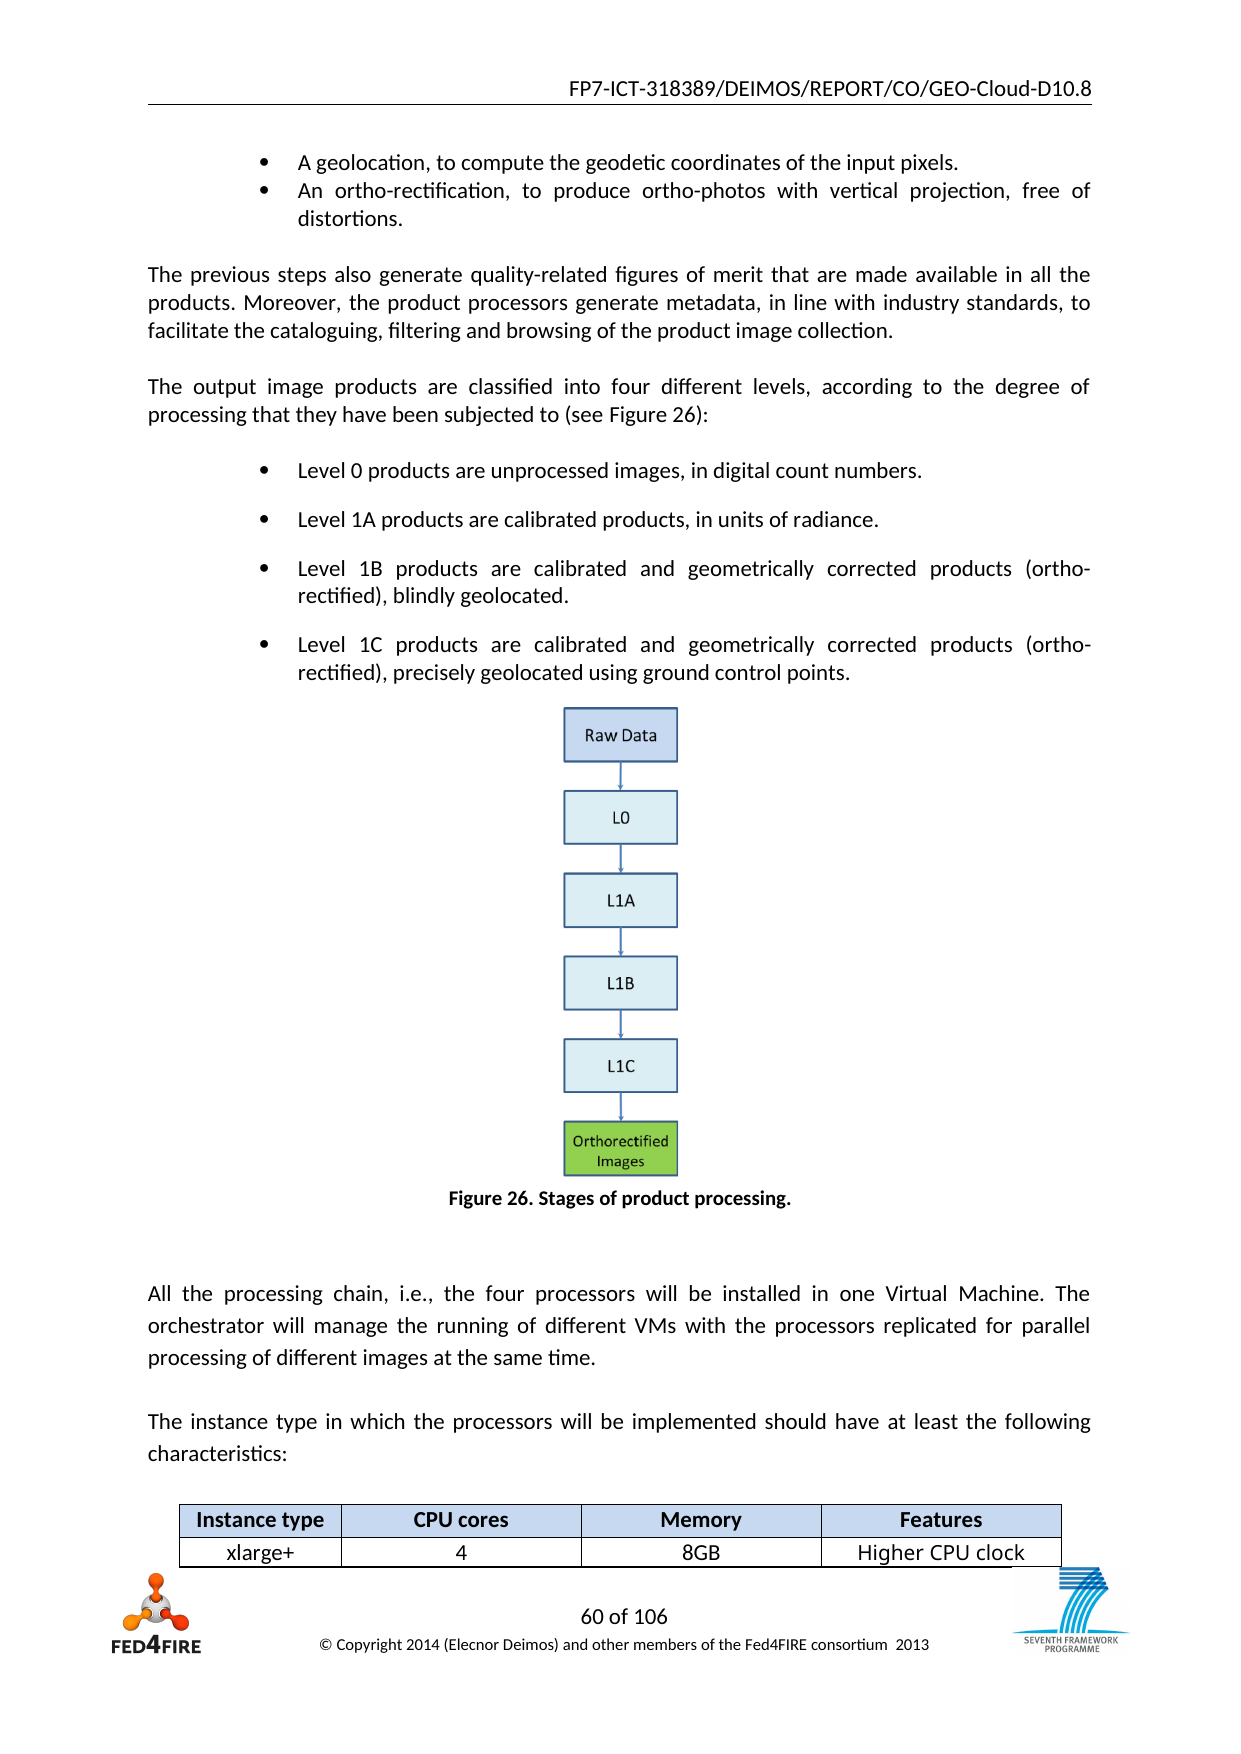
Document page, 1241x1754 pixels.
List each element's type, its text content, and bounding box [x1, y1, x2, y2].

list Level 1A products are calibrated products, in units of radiance. [260, 505, 1092, 533]
text All the processing chain, i.e., the four processors will be installed in one Virtual Machine. The orchestrator will manage the running of different VMs with the processors replicated for parallel processing of different images at the same time. [148, 1279, 1092, 1371]
table_header CPU cores [342, 1505, 581, 1537]
text Figure 26. Stages of product processing. [148, 1185, 1092, 1211]
table_cell xlarge+ [180, 1538, 341, 1566]
list Level 1B products are calibrated and geometrically corrected products (ortho-rectified), blindly geolocated. [260, 554, 1092, 610]
list A geolocation, to compute the geodetic coordinates of the input pixels. [260, 148, 1092, 176]
text The output image products are classified into four different levels, according to the degree of processing that they have been subjected to (see Figure 26): [148, 372, 1092, 428]
text The instance type in which the processors will be implemented should have at least the following characteristics: [148, 1407, 1092, 1468]
table_cell 8GB [582, 1538, 821, 1566]
table_header Instance type [180, 1505, 341, 1537]
list An ortho-rectification, to produce ortho-photos with vertical projection, free of distortions. [260, 176, 1092, 232]
list Level 0 products are unprocessed images, in digital count numbers. [260, 456, 1092, 484]
table_cell Higher CPU clock [822, 1538, 1061, 1566]
text The previous steps also generate quality-related figures of merit that are made available in all the products. Moreover, the product processors generate metadata, in line with industry standards, to facilitate the cataloguing, filtering and browsing of the product image collection. [148, 260, 1092, 344]
table_header Memory [582, 1505, 821, 1537]
table_cell 4 [342, 1538, 581, 1566]
table_header Features [822, 1505, 1061, 1537]
list Level 1C products are calibrated and geometrically corrected products (ortho-rectified), precisely geolocated using ground control points. [260, 631, 1092, 687]
